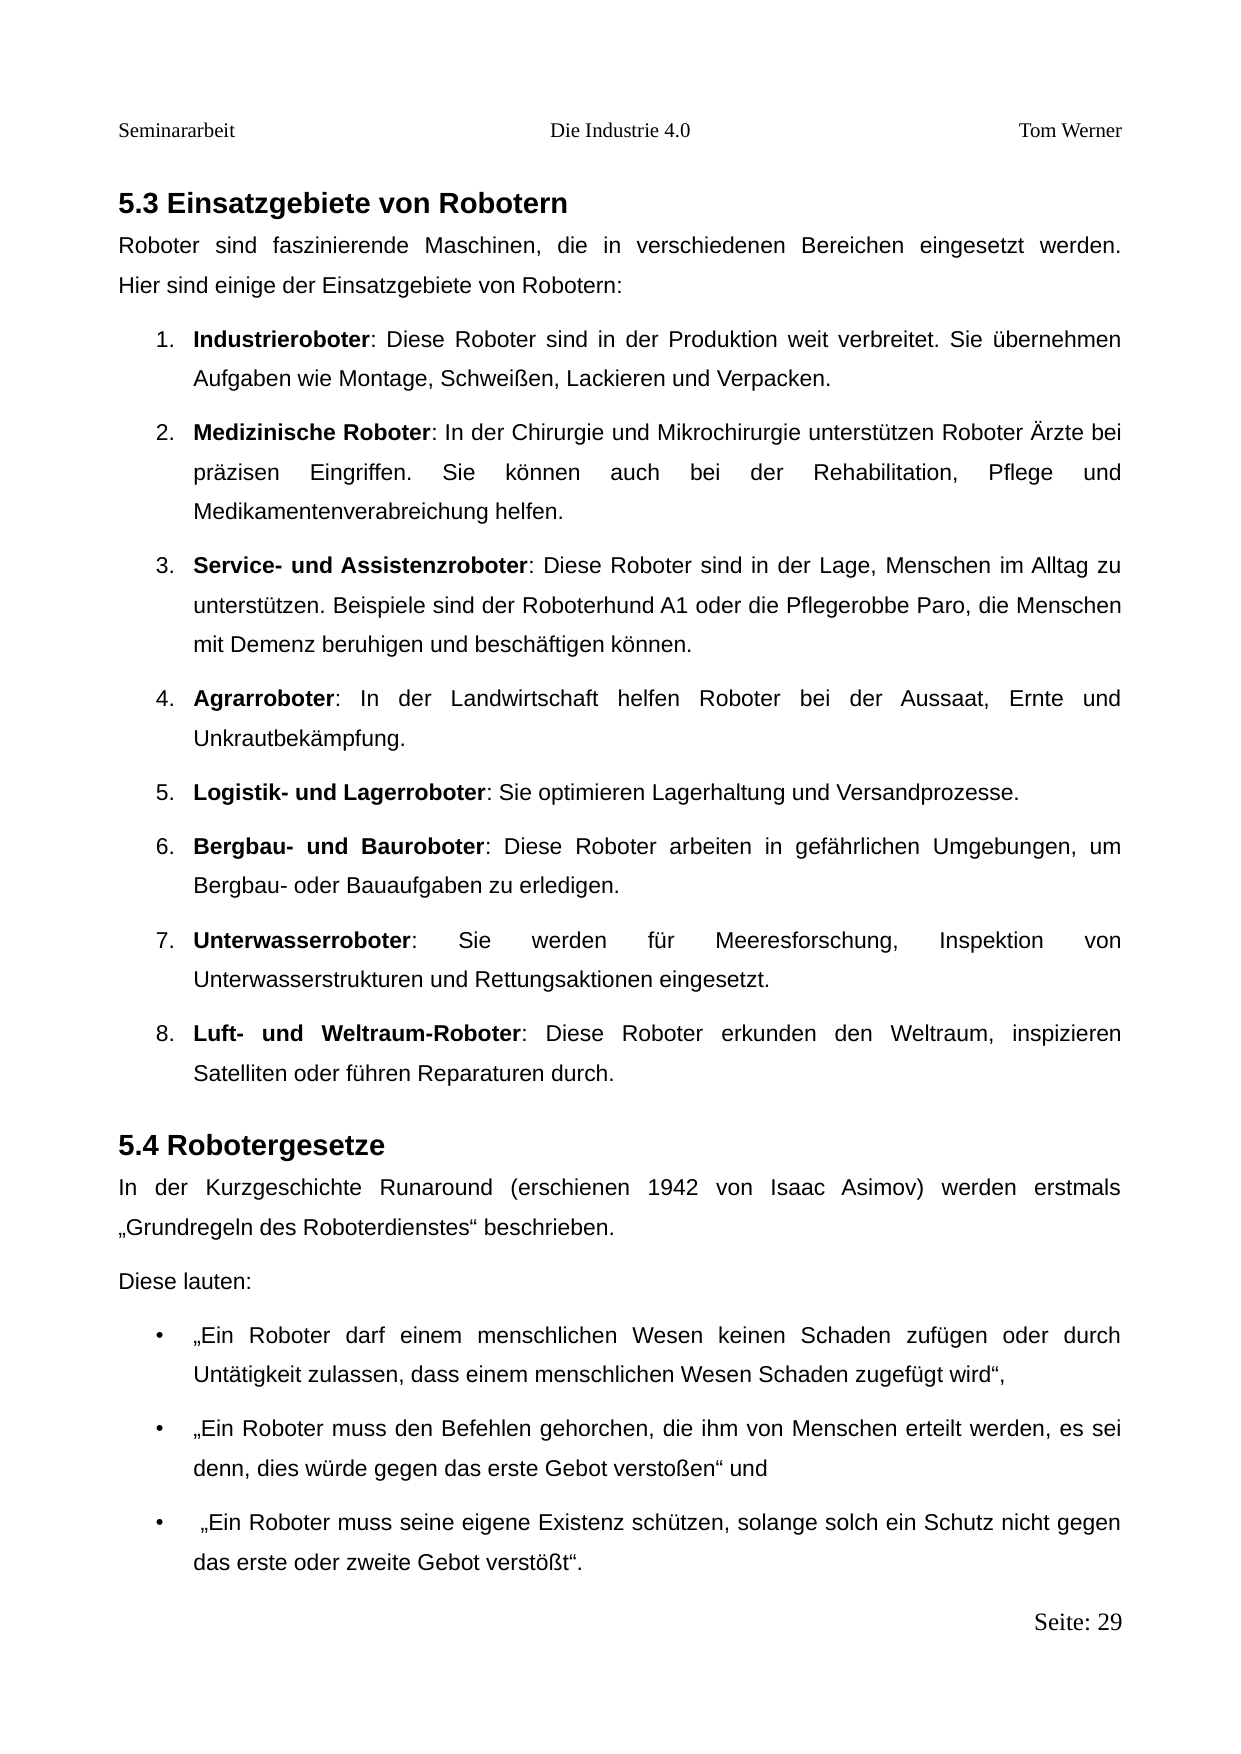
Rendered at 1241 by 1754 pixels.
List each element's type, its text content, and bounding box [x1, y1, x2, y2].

list Medizinische Roboter: In der Chirurgie und Mikrochirurgie unterstützen Roboter Ärzte bei präzisen Eingriffen. Sie können auch bei der Rehabilitation, Pflege und Medikamentenverabreichung helfen. [156, 419, 1122, 525]
text In der Kurzgeschichte Runaround (erschienen 1942 von Isaac Asimov) werden erstmals „Grundregeln des Roboterdienstes“ beschrieben. [118, 1174, 1122, 1240]
list Agrarroboter: In der Landwirtschaft helfen Roboter bei der Aussaat, Ernte und Unkrautbekämpfung. [156, 685, 1122, 751]
list Bergbau- und Bauroboter: Diese Roboter arbeiten in gefährlichen Umgebungen, um Bergbau- oder Bauaufgaben zu erledigen. [156, 833, 1122, 899]
list „Ein Roboter muss seine eigene Existenz schützen, solange solch ein Schutz nicht gegen das erste oder zweite Gebot verstößt“. [156, 1509, 1122, 1575]
text Diese lauten: [118, 1268, 1122, 1294]
list Logistik- und Lagerroboter: Sie optimieren Lagerhaltung und Versandprozesse. [156, 779, 1122, 805]
list Service- und Assistenzroboter: Diese Roboter sind in der Lage, Menschen im Alltag zu unterstützen. Beispiele sind der Roboterhund A1 oder die Pflegerobbe Paro, die Menschen mit Demenz beruhigen und beschäftigen können. [156, 552, 1122, 658]
text Roboter sind faszinierende Maschinen, die in verschiedenen Bereichen eingesetzt werden. Hier sind einige der Einsatzgebiete von Robotern: [118, 232, 1122, 298]
subtitle 5.4 Robotergesetze [118, 1128, 1122, 1162]
list Luft- und Weltraum-Roboter: Diese Roboter erkunden den Weltraum, inspizieren Satelliten oder führen Reparaturen durch. [156, 1020, 1122, 1086]
list Industrieroboter: Diese Roboter sind in der Produktion weit verbreitet. Sie übernehmen Aufgaben wie Montage, Schweißen, Lackieren und Verpacken. [156, 326, 1122, 392]
list Unterwasserroboter: Sie werden für Meeresforschung, Inspektion von Unterwasserstrukturen und Rettungsaktionen eingesetzt. [156, 927, 1122, 992]
subtitle 5.3 Einsatzgebiete von Robotern [118, 186, 1122, 220]
list „Ein Roboter darf einem menschlichen Wesen keinen Schaden zufügen oder durch Untätigkeit zulassen, dass einem menschlichen Wesen Schaden zugefügt wird“, [156, 1322, 1122, 1388]
list „Ein Roboter muss den Befehlen gehorchen, die ihm von Menschen erteilt werden, es sei denn, dies würde gegen das erste Gebot verstoßen“ und [156, 1415, 1122, 1481]
